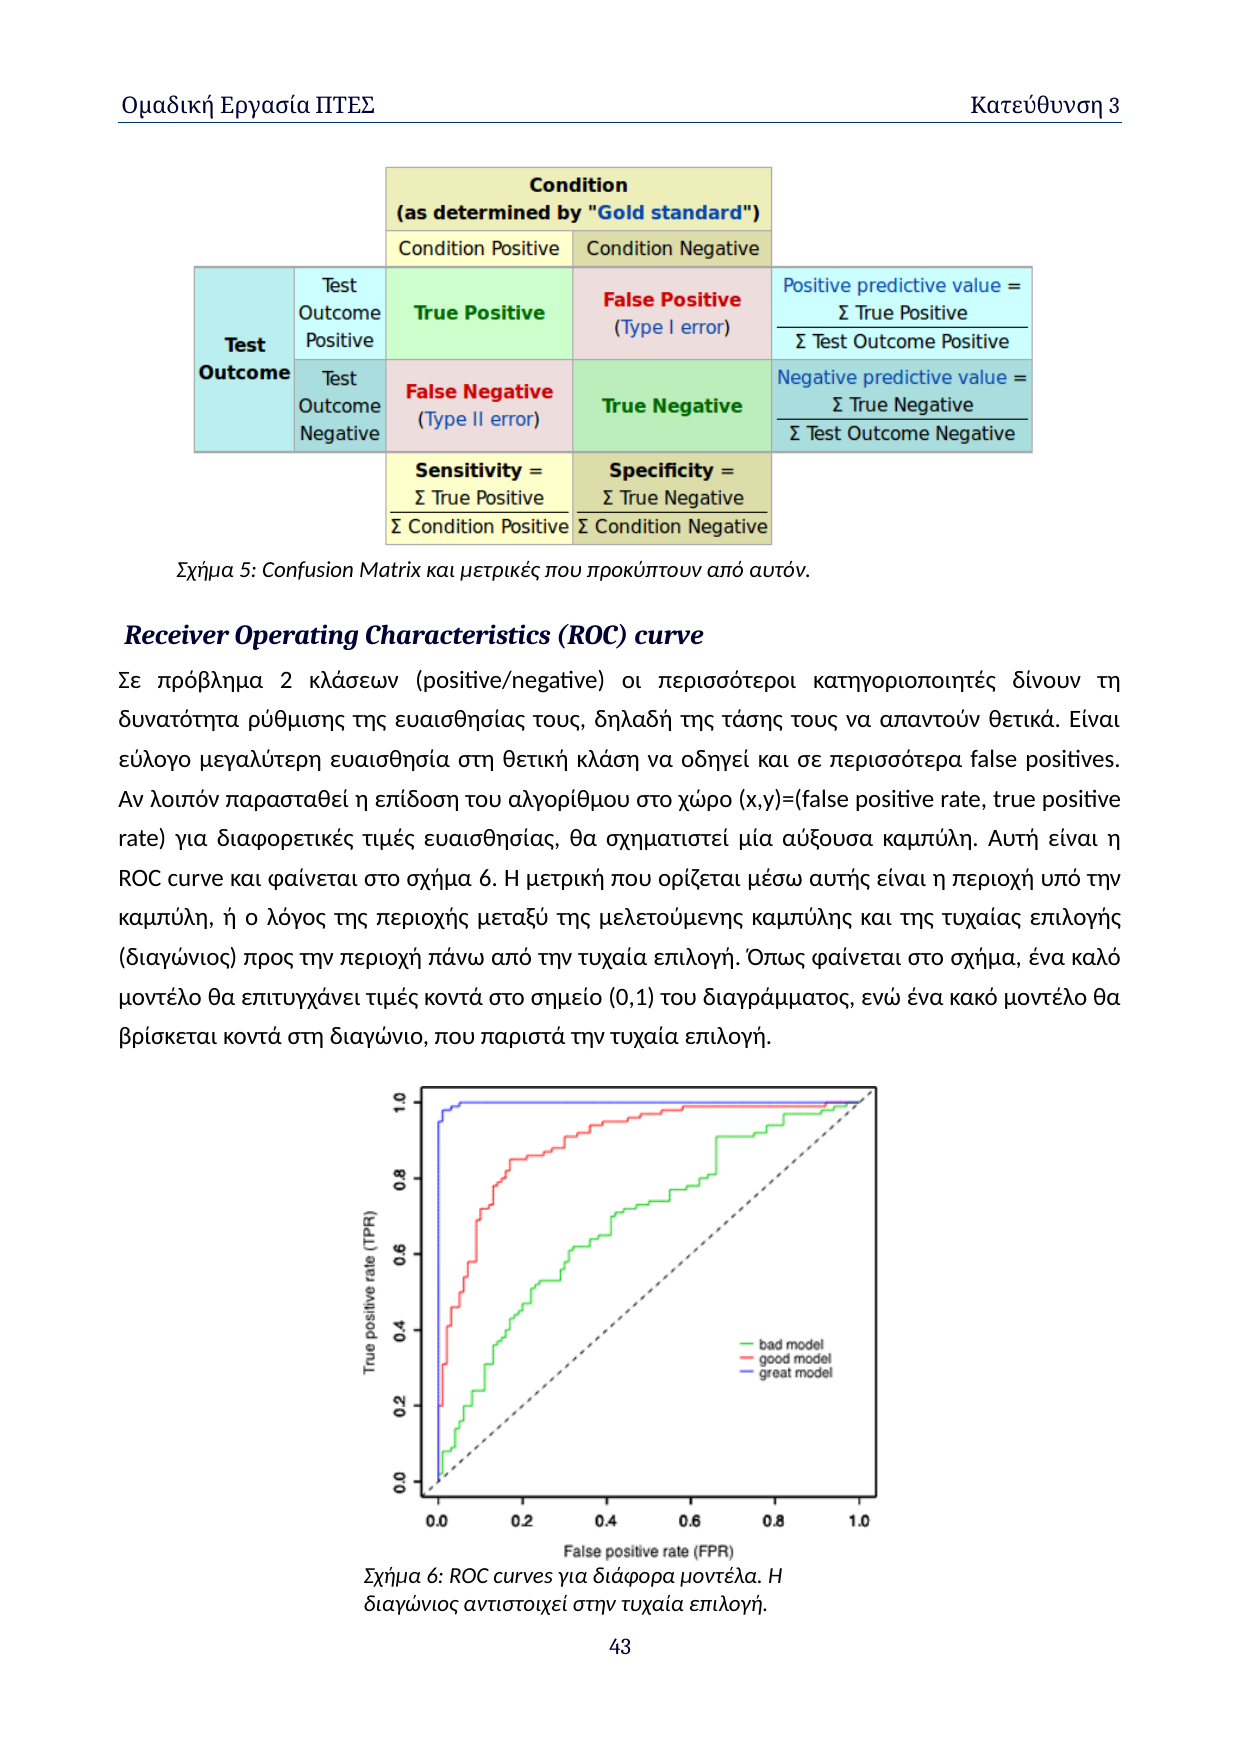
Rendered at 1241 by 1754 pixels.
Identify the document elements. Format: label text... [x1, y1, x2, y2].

picture [176, 150, 1065, 556]
picture [363, 1086, 878, 1561]
subtitle Receiver Operating Characteristics (ROC) curve [118, 619, 1122, 651]
text Σχήμα 6: ROC curves για διάφορα μοντέλα. Η διαγώνιος αντιστοιχεί στην τυχαία επιλογή. [363, 1561, 877, 1617]
text Σχήμα 5: Confusion Matrix και μετρικές που προκύπτουν από αυτόν. [176, 556, 1064, 583]
text Σε πρόβλημα 2 κλάσεων (positive/negative) οι περισσότεροι κατηγοριοποιητές δίνουν τη δυνατότητα ρύθμισης της ευαισθησίας τους, δηλαδή της τάσης τους να απαντούν θετικά. Είναι εύλογο μεγαλύτερη ευαισθησία στη θετική κλάση να οδηγεί και σε περισσότερα false positives. Αν λοιπόν παρασταθεί η επίδοση του αλγορίθμου στο χώρο (x,y)=(false positive rate, true positive rate) για διαφορετικές τιμές ευαισθησίας, θα σχηματιστεί μία αύξουσα καμπύλη. Αυτή είναι η ROC curve και φαίνεται στο σχήμα 6. Η μετρική που ορίζεται μέσω αυτής είναι η περιοχή υπό την καμπύλη, ή ο λόγος της περιοχής μεταξύ της μελετούμενης καμπύλης και της τυχαίας επιλογής (διαγώνιος) προς την περιοχή πάνω από την τυχαία επιλογή. Όπως φαίνεται στο σχήμα, ένα καλό μοντέλο θα επιτυγχάνει τιμές κοντά στο σημείο (0,1) του διαγράμματος, ενώ ένα κακό μοντέλο θα βρίσκεται κοντά στη διαγώνιο, που παριστά την τυχαία επιλογή. [118, 664, 1122, 1051]
